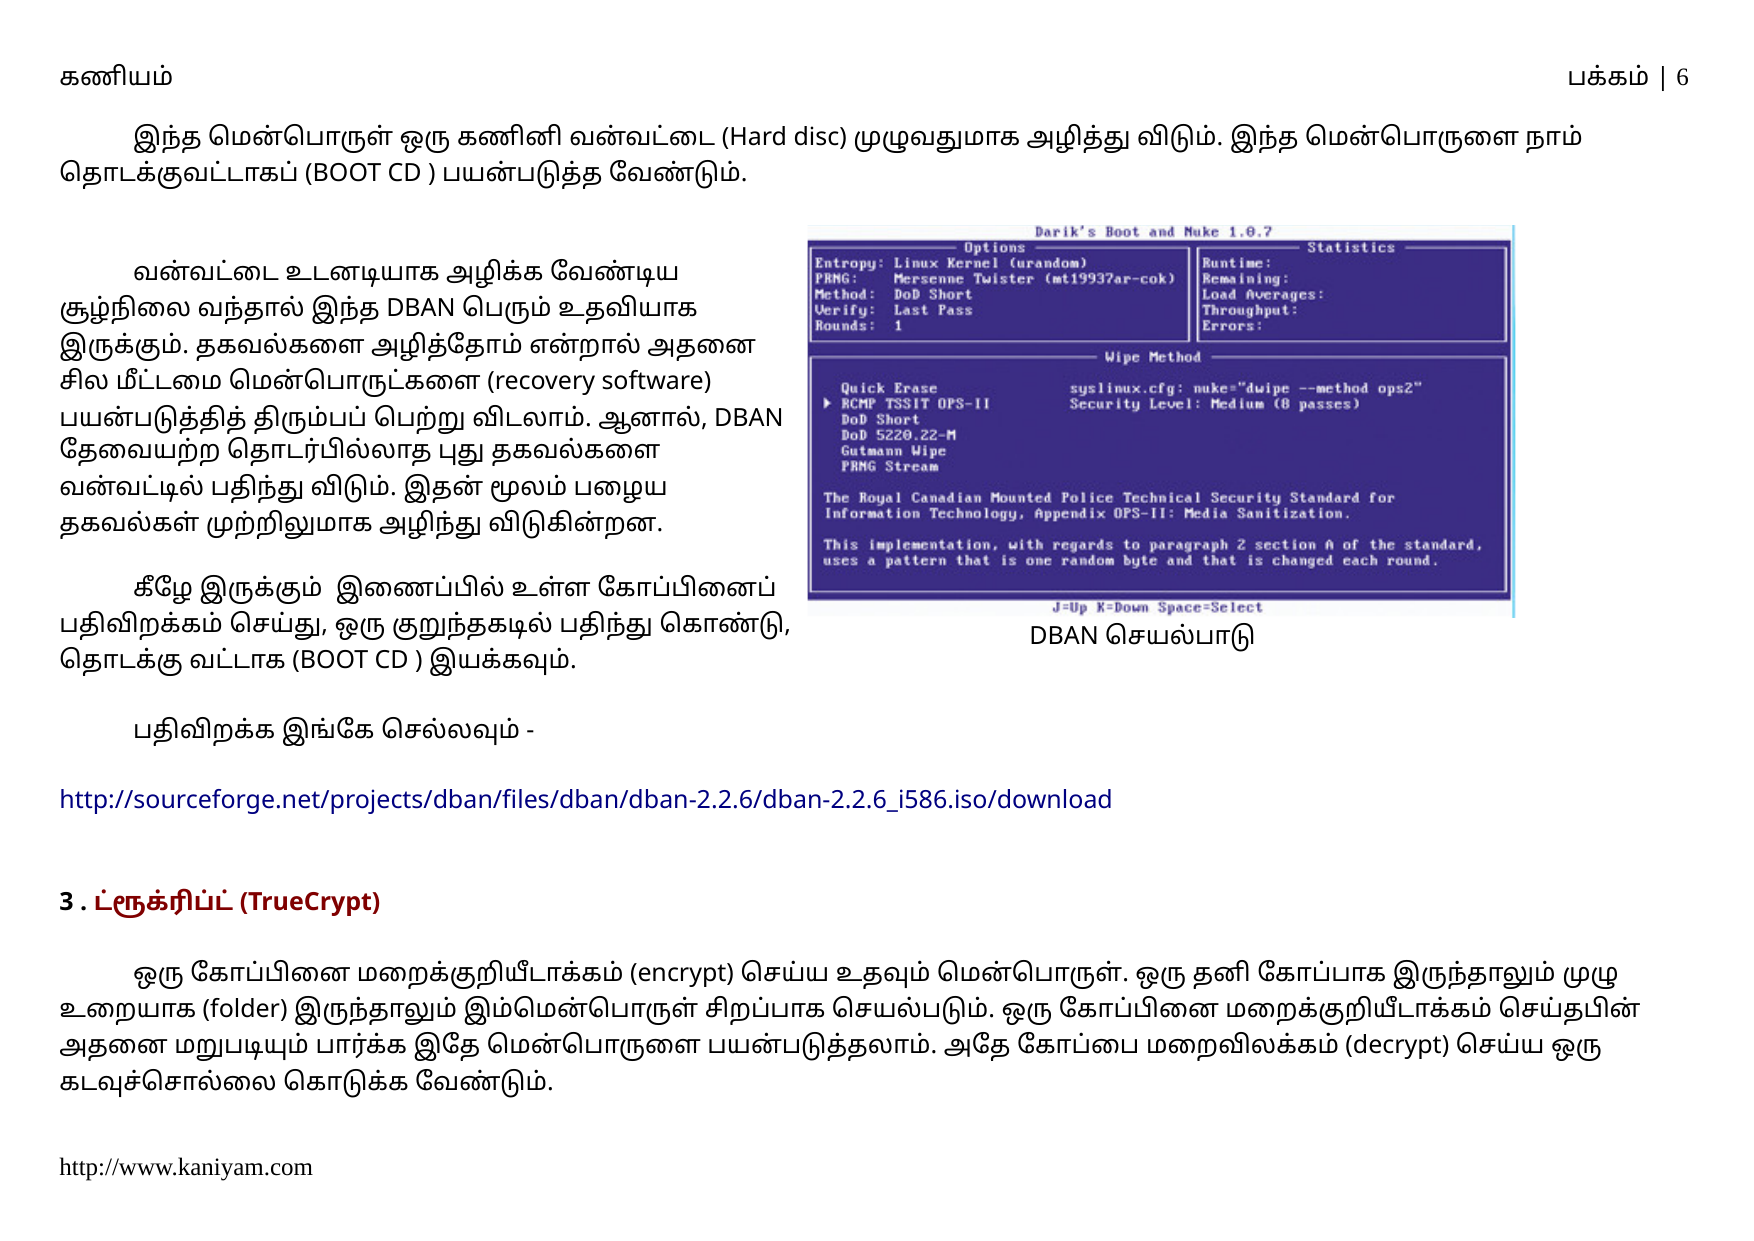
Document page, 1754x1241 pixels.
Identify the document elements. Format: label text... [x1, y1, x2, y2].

text [1532, 259, 1695, 541]
text http://sourceforge.net/projects/dban/files/dban/dban-2.2.6/dban-2.2.6_i586.iso/download [59, 782, 1695, 816]
text DBAN செயல்பாடு [807, 618, 1515, 654]
text கீழே இருக்கும் இணைப்பில் உள்ள கோப்பினைப் பதிவிறக்கம் செய்து, ஒரு குறுந்தகடில் பதிந்து கொண்டு, தொடக்கு வட்டாக (BOOT CD ) இயக்கவும். [59, 574, 1695, 678]
text ஒரு கோப்பினை மறைக்குறியீடாக்கம் (encrypt) செய்ய உதவும் மென்பொருள். ஒரு தனி கோப்பாக இருந்தாலும் முழு உறையாக (folder) இருந்தாலும் இம்மென்பொருள் சிறப்பாக செயல்படும். ஒரு கோப்பினை மறைக்குறியீடாக்கம் செய்தபின் அதனை மறுபடியும் பார்க்க இதே மென்பொருளை பயன்படுத்தலாம். அதே கோப்பை மறைவிலக்கம் (decrypt) செய்ய ஒரு கடவுச்சொல்லை கொடுக்க வேண்டும். [59, 955, 1695, 1099]
text இந்த மென்பொருள் ஒரு கணினி வன்வட்டை (Hard disc) முழுவதுமாக அழித்து விடும். இந்த மென்பொருளை நாம் தொடக்குவட்டாகப் (BOOT CD ) பயன்படுத்த வேண்டும். [59, 118, 1695, 191]
text 3 . ட்ரூக்ரிப்ட் (TrueCrypt) [59, 884, 1695, 921]
text வன்வட்டை உடனடியாக அழிக்க வேண்டிய சூழ்நிலை வந்தால் இந்த DBAN பெரும் உதவியாக இருக்கும். தகவல்களை அழித்தோம் என்றால் அதனை சில மீட்டமை மென்பொருட்களை (recovery software) பயன்படுத்தித் திரும்பப் பெற்று விடலாம். ஆனால், DBAN தேவையற்ற தொடர்பில்லாத புது தகவல்களை வன்வட்டில் பதிந்து விடும். இதன் மூலம் பழைய தகவல்கள் முற்றிலுமாக அழிந்து விடுகின்றன. [59, 259, 791, 541]
text பதிவிறக்க இங்கே செல்லவும் - [59, 712, 1695, 748]
picture [807, 225, 1516, 618]
